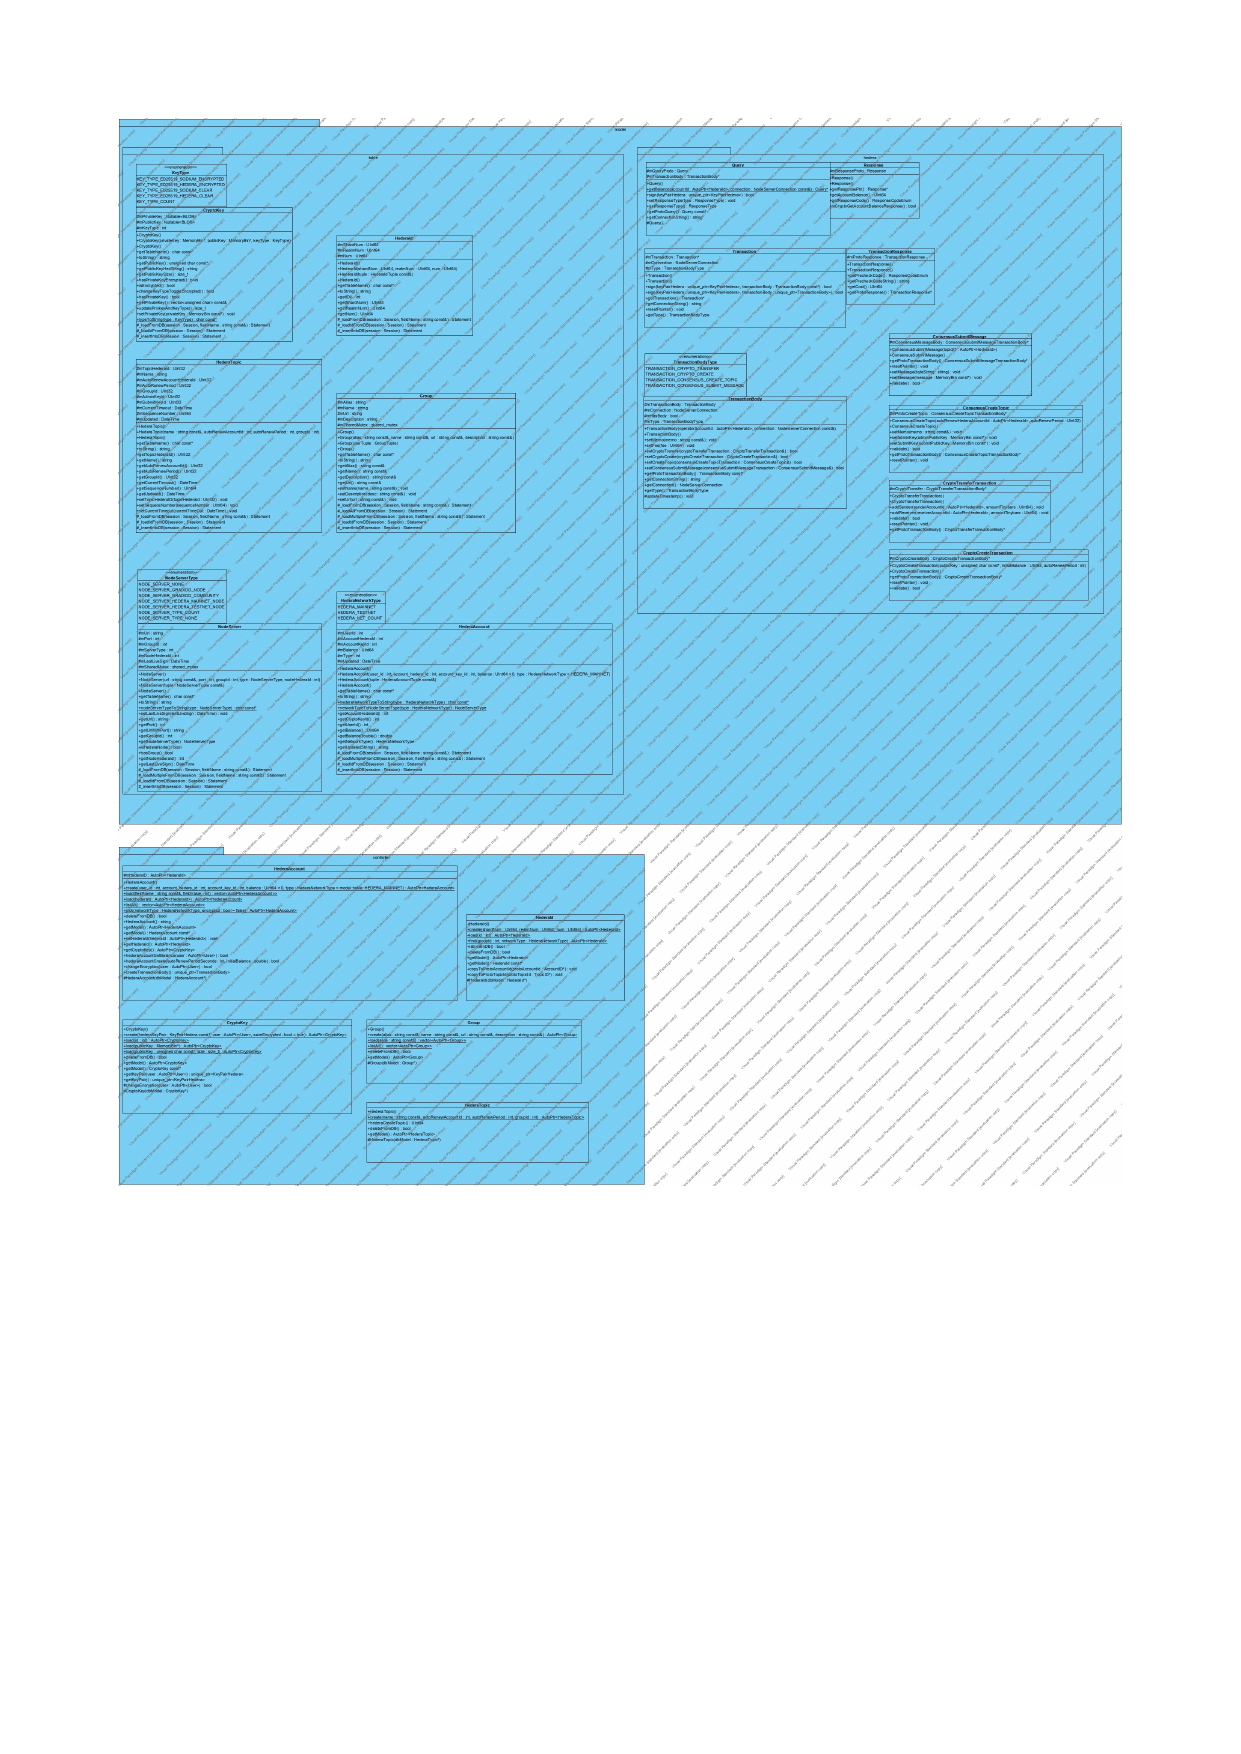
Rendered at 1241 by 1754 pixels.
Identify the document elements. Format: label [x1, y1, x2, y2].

picture [118, 118, 1123, 1186]
